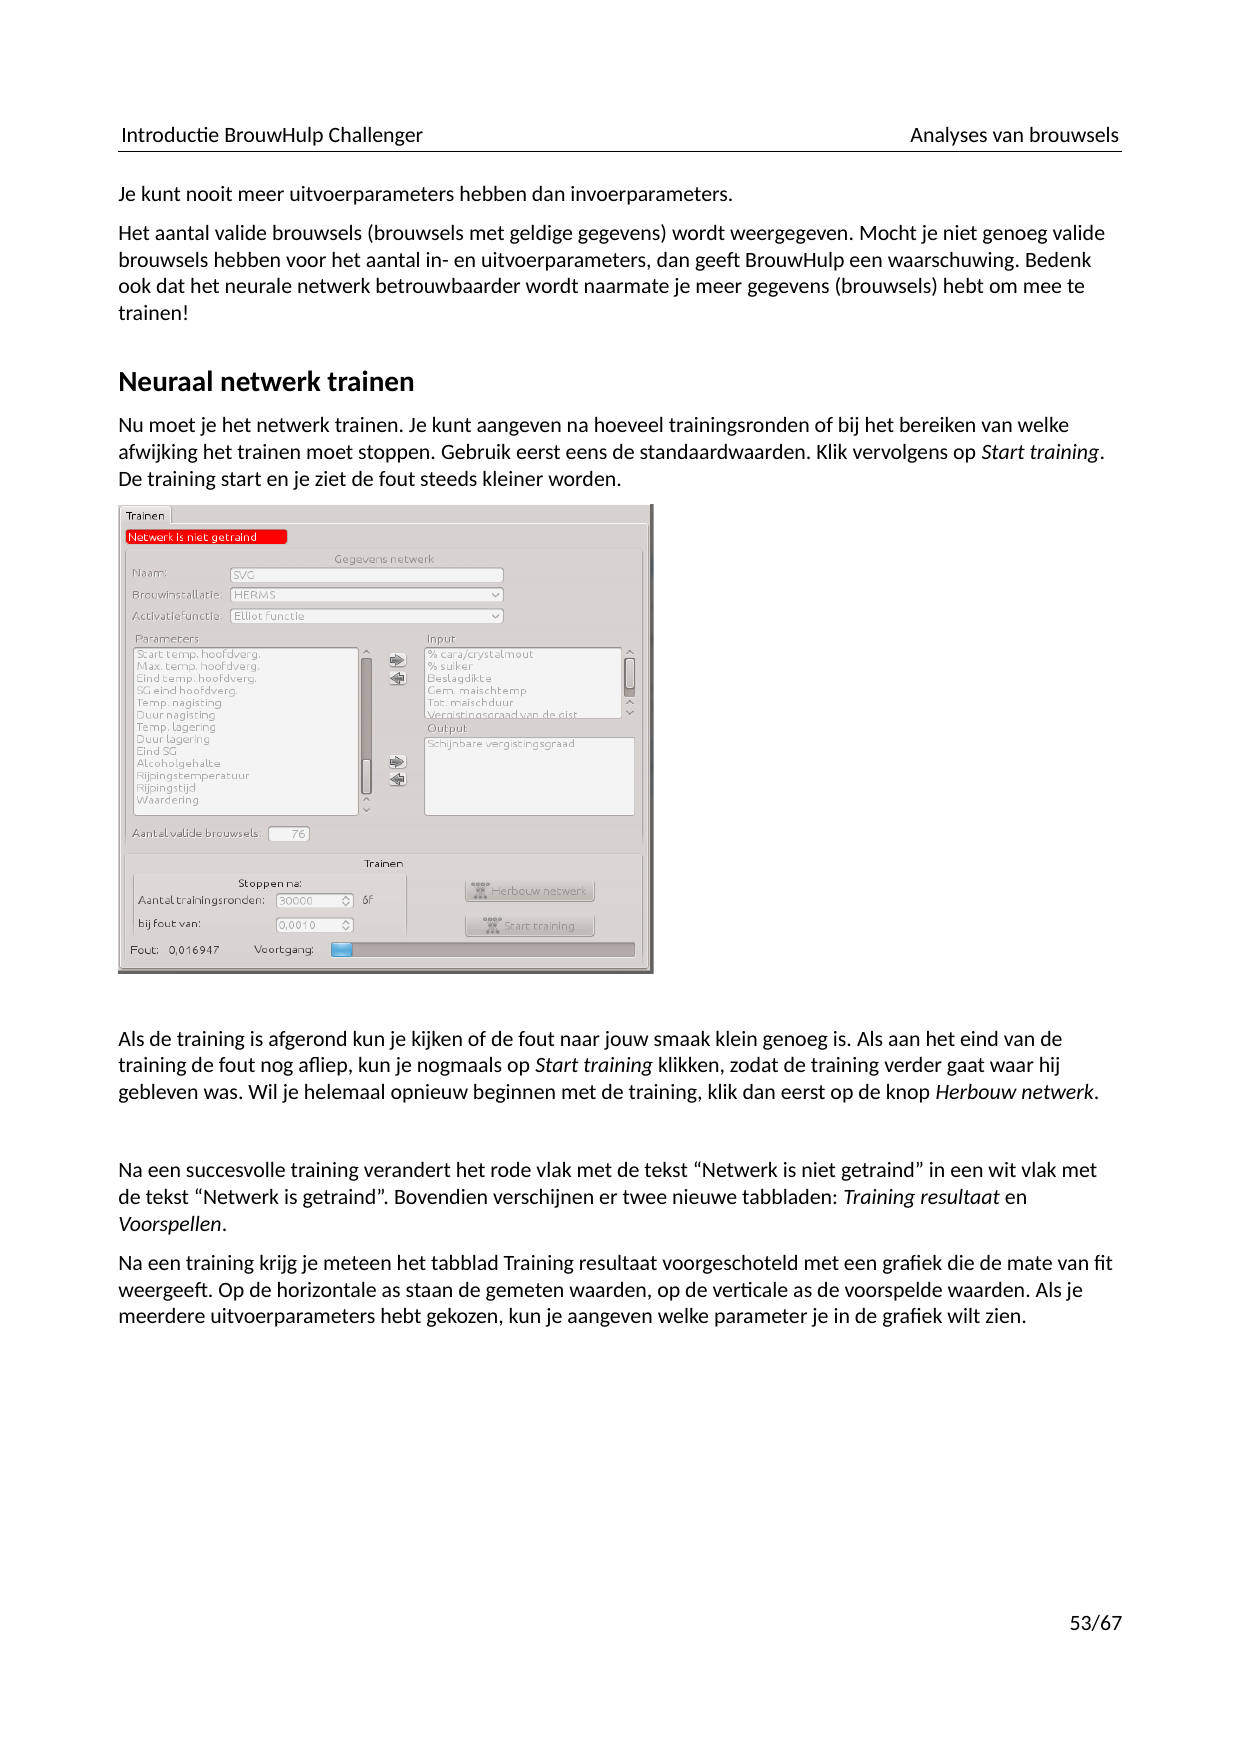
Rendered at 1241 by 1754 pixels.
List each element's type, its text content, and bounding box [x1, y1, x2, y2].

text Als de training is afgerond kun je kijken of de fout naar jouw smaak klein genoeg is. Als aan het eind van de training de fout nog afliep, kun je nogmaals op Start training klikken, zodat de training verder gaat waar hij gebleven was. Wil je helemaal opnieuw beginnen met de training, klik dan eerst op de knop Herbouw netwerk. [118, 1025, 1122, 1105]
text Na een training krijg je meteen het tabblad Training resultaat voorgeschoteld met een grafiek die de mate van fit weergeeft. Op de horizontale as staan de gemeten waarden, op de verticale as de voorspelde waarden. Als je meerdere uitvoerparameters hebt gekozen, kun je aangeven welke parameter je in de grafiek wilt zien. [118, 1249, 1122, 1329]
text Je kunt nooit meer uitvoerparameters hebben dan invoerparameters. [118, 180, 1122, 207]
picture [118, 504, 654, 974]
text Nu moet je het netwerk trainen. Je kunt aangeven na hoeveel trainingsronden of bij het bereiken van welke afwijking het trainen moet stoppen. Gebruik eerst eens de standaardwaarden. Klik vervolgens op Start training. De training start en je ziet de fout steeds kleiner worden. [118, 412, 1122, 492]
text Na een succesvolle training verandert het rode vlak met de tekst “Netwerk is niet getraind” in een wit vlak met de tekst “Netwerk is getraind”. Bovendien verschijnen er twee nieuwe tabbladen: Training resultaat en Voorspellen. [118, 1157, 1122, 1237]
subtitle Neuraal netwerk trainen [118, 363, 1122, 399]
text Het aantal valide brouwsels (brouwsels met geldige gegevens) wordt weergegeven. Mocht je niet genoeg valide brouwsels hebben voor het aantal in- en uitvoerparameters, dan geeft BrouwHulp een waarschuwing. Bedenk ook dat het neurale netwerk betrouwbaarder wordt naarmate je meer gegevens (brouwsels) hebt om mee te trainen! [118, 219, 1122, 326]
